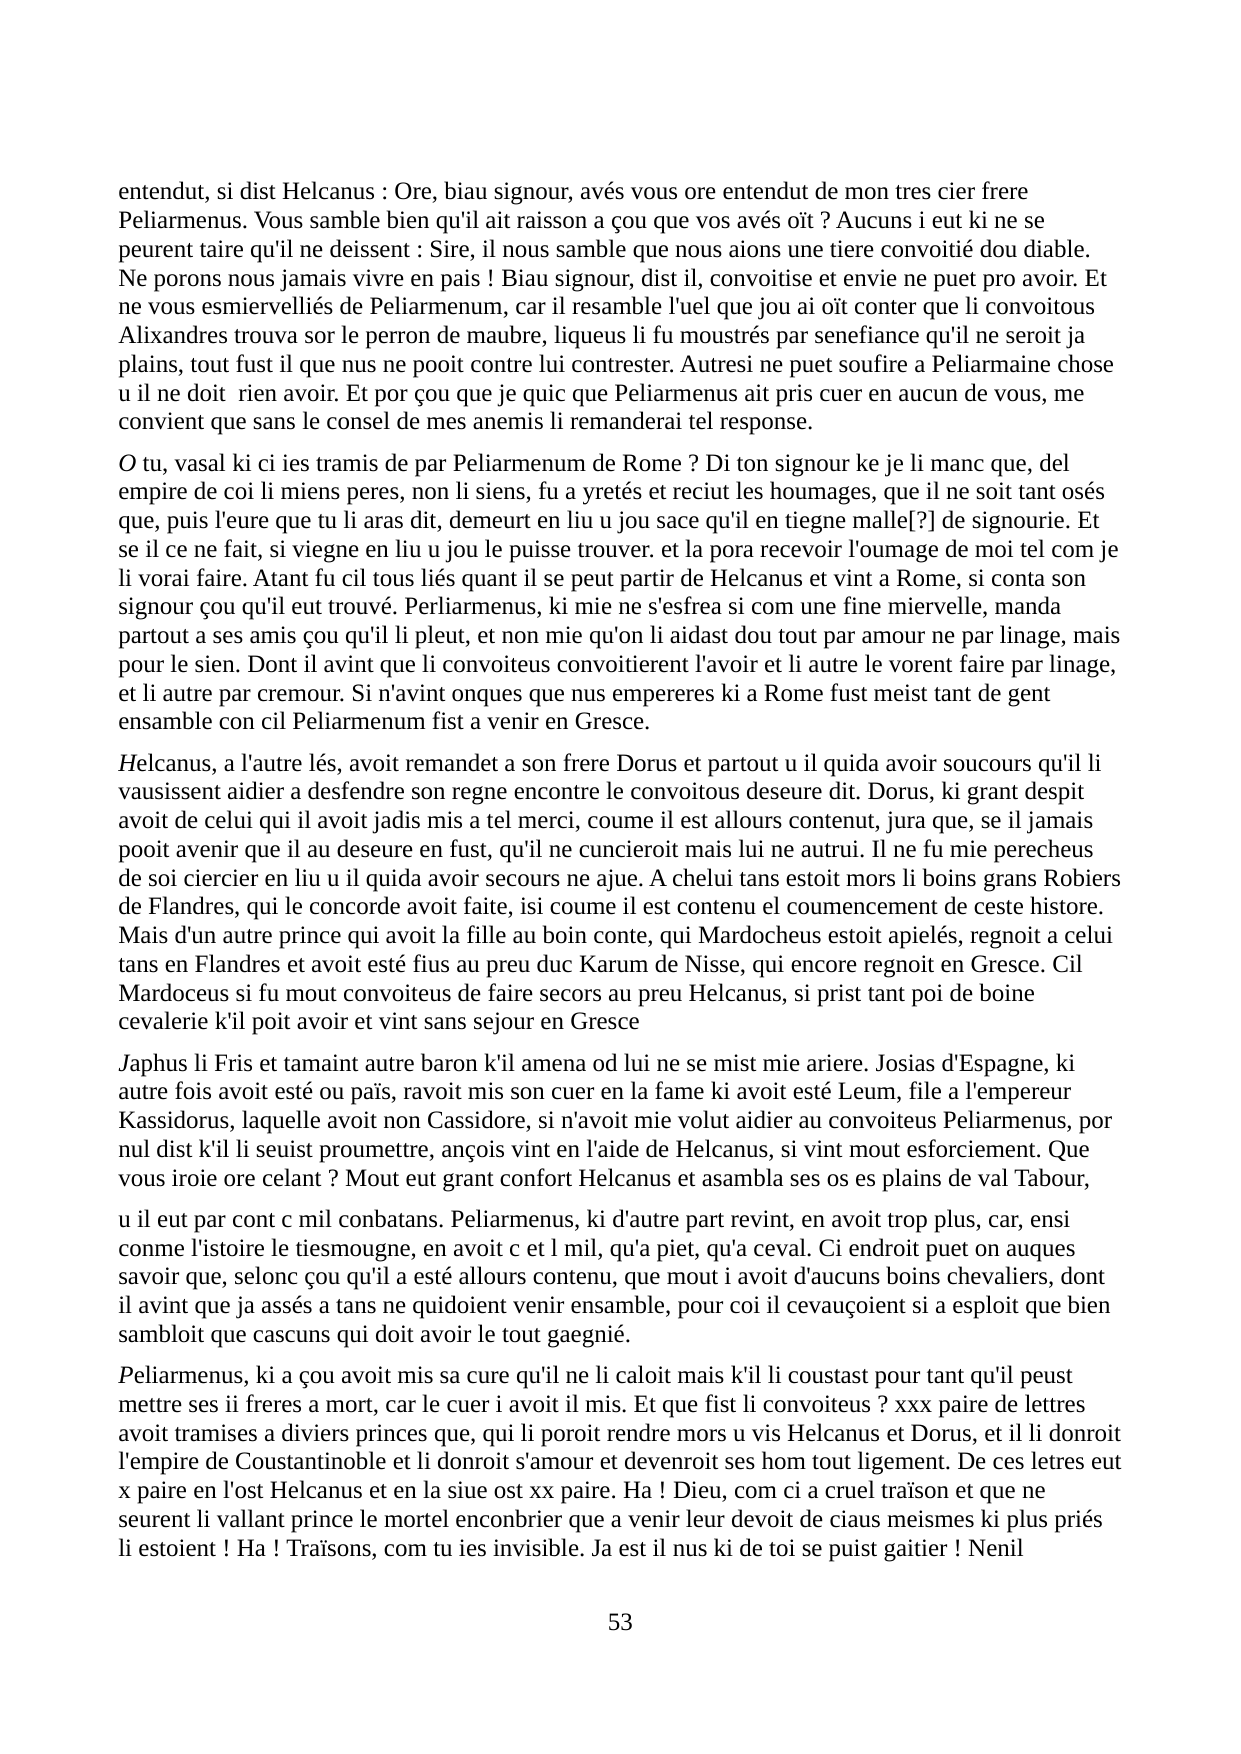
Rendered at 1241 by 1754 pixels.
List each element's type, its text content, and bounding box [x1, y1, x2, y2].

text u il eut par cont c mil conbatans. Peliarmenus, ki d'autre part revint, en avoit trop plus, car, ensi conme l'istoire le tiesmougne, en avoit c et l mil, qu'a piet, qu'a ceval. Ci endroit puet on auques savoir que, selonc çou qu'il a esté allours contenu, que mout i avoit d'aucuns boins chevaliers, dont il avint que ja assés a tans ne quidoient venir ensamble, pour coi il cevauçoient si a esploit que bien sambloit que cascuns qui doit avoir le tout gaegnié. [118, 1003, 1122, 1146]
text Helcanus, quant il celui entendi, si ne respondi ore mie mout hastivement, et si se refrainst de s'ire u il estoit et encoumença a faire ausi conme un faus ris, et dist a celui : Vius tu ore plus aucune chosse dire ? Sire, dist il, n'ai jou desi adont que jou aroie oïe vostre response. Adont fist Helcanus venir tos les barons ki la furent entour soy, et fist celui redire çou que vous avés oït. Quant cascuns eut entendut, si dist Helcanus : Ore, biau signour, avés vous ore entendut de mon tres cier frere Peliarmenus. Vous samble bien qu'il ait raisson a çou que vos avés oït ? Aucuns i eut ki ne se peurent taire qu'il ne deissent : Sire, il nous samble que nous aions une tiere convoitié dou diable. Ne porons nous jamais vivre en pais ! Biau signour, dist il, convoitise et envie ne puet pro avoir. Et ne vous esmiervelliés de Peliarmenum, car il resamble l'uel que jou ai oït conter que li convoitous Alixandres trouva sor le perron de maubre, liqueus li fu moustrés par senefiance qu'il ne seroit ja plains, tout fust il que nus ne pooit contre lui contrester. Autresi ne puet soufire a Peliarmaine chose u il ne doit rien avoir. Et por çou que je quic que Peliarmenus ait pris cuer en aucun de vous, me convient que sans le consel de mes anemis li remanderai tel response. [118, 176, 1122, 234]
text Dorus, qui la rage avoit dedens soi et ne li calloit quel painne ne quel ahan il soufrist, mais qu'il peuist aconplir s'ire, por coi il mist sa gent a une part, Mardocheus, a l'autre lés, Josias autresi, Karus de Nisse, Mirus et Heleas, Nestor et Lichorus, et maint autre baron dont li contes fait asés pau de mension. [118, 1488, 1122, 1574]
text Japhus li Fris et tamaint autre baron k'il amena od lui ne se mist mie ariere. Josias d'Espagne, ki autre fois avoit esté ou païs, ravoit mis son cuer en la fame ki avoit esté Leum, file a l'empereur Kassidorus, laquelle avoit non Cassidore, si n'avoit mie volut aidier au convoiteus Peliarmenus, por nul dist k'il li seuist proumettre, ançois vint en l'aide de Helcanus, si vint mout esforciement. Que vous iroie ore celant ? Mout eut grant confort Helcanus et asambla ses os es plains de val Tabour, [118, 846, 1122, 990]
text Peliarmenus, ki a çou avoit mis sa cure qu'il ne li caloit mais k'il li coustast pour tant qu'il peust mettre ses ii freres a mort, car le cuer i avoit il mis. Et que fist li convoiteus ? xxx paire de lettres avoit tramises a diviers princes que, qui li poroit rendre mors u vis Helcanus et Dorus, et il li donroit l'empire de Coustantinoble et li donroit s'amour et devenroit ses hom tout ligement. De ces letres eut x paire en l'ost Helcanus et en la siue ost xx paire. Ha ! Dieu, com ci a cruel traïson et que ne seurent li vallant prince le mortel enconbrier que a venir leur devoit de ciaus meismes ki plus priés li estoient ! Ha ! Traïsons, com tu ies invisible. Ja est il nus ki de toi se puist gaitier ! Nenil vraiement, ci le puet on veoir, car li faus Peliarmenus ne quida ja assés a tans venir a sa grant confussion, ne li autre partie a leur grant martire. Que vous en feroie ore un lonc decrit ? Tant ont cevauciet li un sour l'autre que les os se sont entraprochiés, et virent li un les autres qui a miervelles faisoient a resougnier. [118, 1159, 1122, 1475]
text O tu, vasal ki ci ies tramis de par Peliarmenum de Rome ? Di ton signour ke je li manc que, del empire de coi li miens peres, non li siens, fu a yretés et reciut les houmages, que il ne soit tant osés que, puis l'eure que tu li aras dit, demeurt en liu u jou sace qu'il en tiegne malle[?] de signourie. Et se il ce ne fait, si viegne en liu u jou le puisse trouver. et la pora recevoir l'oumage de moi tel com je li vorai faire. Atant fu cil tous liés quant il se peut partir de Helcanus et vint a Rome, si conta son signour çou qu'il eut trouvé. Perliarmenus, ki mie ne s'esfrea si com une fine miervelle, manda partout a ses amis çou qu'il li pleut, et non mie qu'on li aidast dou tout par amour ne par linage, mais pour le sien. Dont il avint que li convoiteus convoitierent l'avoir et li autre le vorent faire par linage, et li autre par cremour. Si n'avint onques que nus empereres ki a Rome fust meist tant de gent ensamble con cil Peliarmenum fist a venir en Gresce. [118, 246, 1122, 534]
text Helcanus, a l'autre lés, avoit remandet a son frere Dorus et partout u il quida avoir soucours qu'il li vausissent aidier a desfendre son regne encontre le convoitous deseure dit. Dorus, ki grant despit avoit de celui qui il avoit jadis mis a tel merci, coume il est allours contenut, jura que, se il jamais pooit avenir que il au deseure en fust, qu'il ne cuncieroit mais lui ne autrui. Il ne fu mie perecheus de soi ciercier en liu u il quida avoir secours ne ajue. A chelui tans estoit mors li boins grans Robiers de Flandres, qui le concorde avoit faite, isi coume il est contenu el coumencement de ceste histore. Mais d'un autre prince qui avoit la fille au boin conte, qui Mardocheus estoit apielés, regnoit a celui tans en Flandres et avoit esté fius au preu duc Karum de Nisse, qui encore regnoit en Gresce. Cil Mardoceus si fu mout convoiteus de faire secors au preu Helcanus, si prist tant poi de boine cevalerie k'il poit avoir et vint sans sejour en Gresce [118, 546, 1122, 834]
